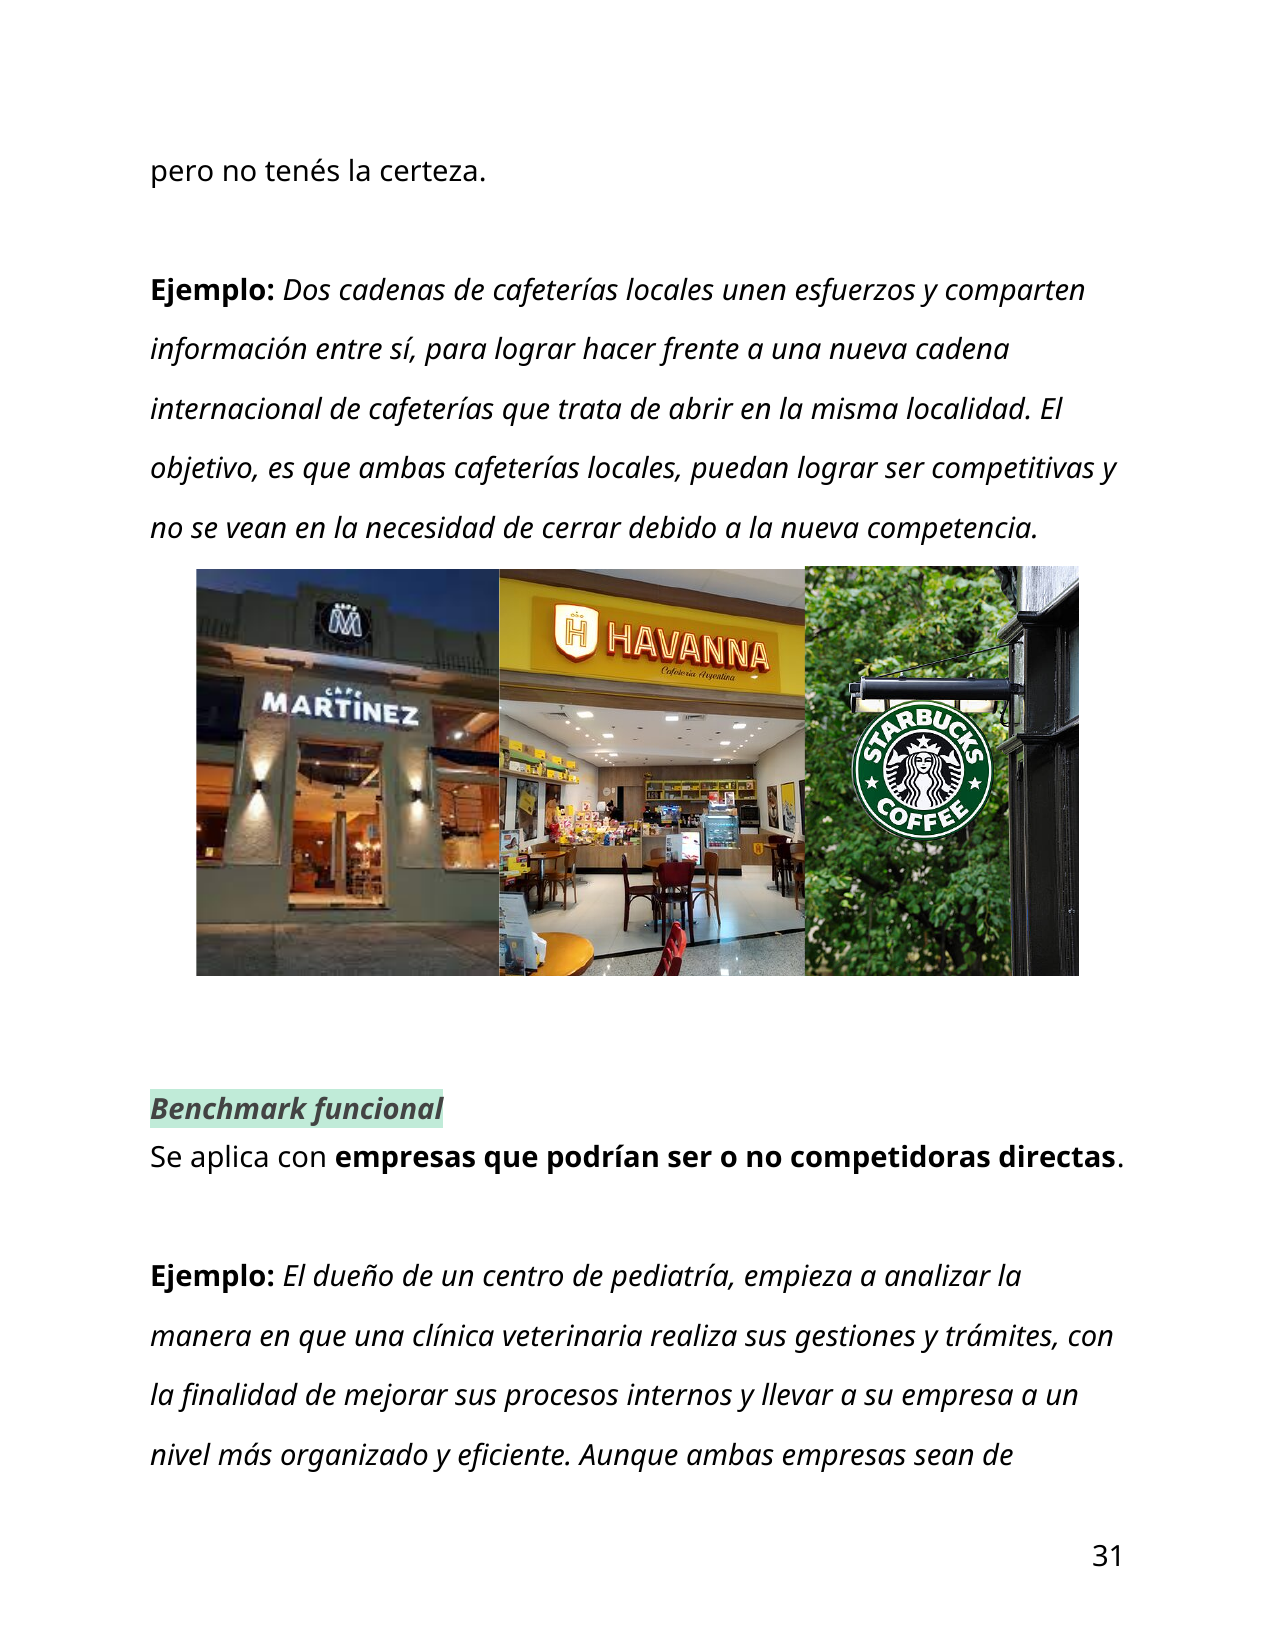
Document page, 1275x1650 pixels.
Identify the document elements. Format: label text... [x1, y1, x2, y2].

subtitle Benchmark funcional [443, 1089, 1125, 1128]
text Ejemplo: Dos cadenas de cafeterías locales unen esfuerzos y comparten información entre sí, para lograr hacer frente a una nueva cadena internacional de cafeterías que trata de abrir en la misma localidad. El objetivo, es que ambas cafeterías locales, puedan lograr ser competitivas y no se vean en la necesidad de cerrar debido a la nueva competencia. [150, 269, 1125, 547]
text Ejemplo: El dueño de un centro de pediatría, empieza a analizar la manera en que una clínica veterinaria realiza sus gestiones y trámites, con la finalidad de mejorar sus procesos internos y llevar a su empresa a un nivel más organizado y eficiente. Aunque ambas empresas sean de [150, 1256, 1125, 1474]
text pero no tenés la certeza. [150, 150, 1125, 190]
text Se aplica con empresas que podrían ser o no competidoras directas. [150, 1137, 1125, 1176]
picture [196, 566, 1079, 976]
